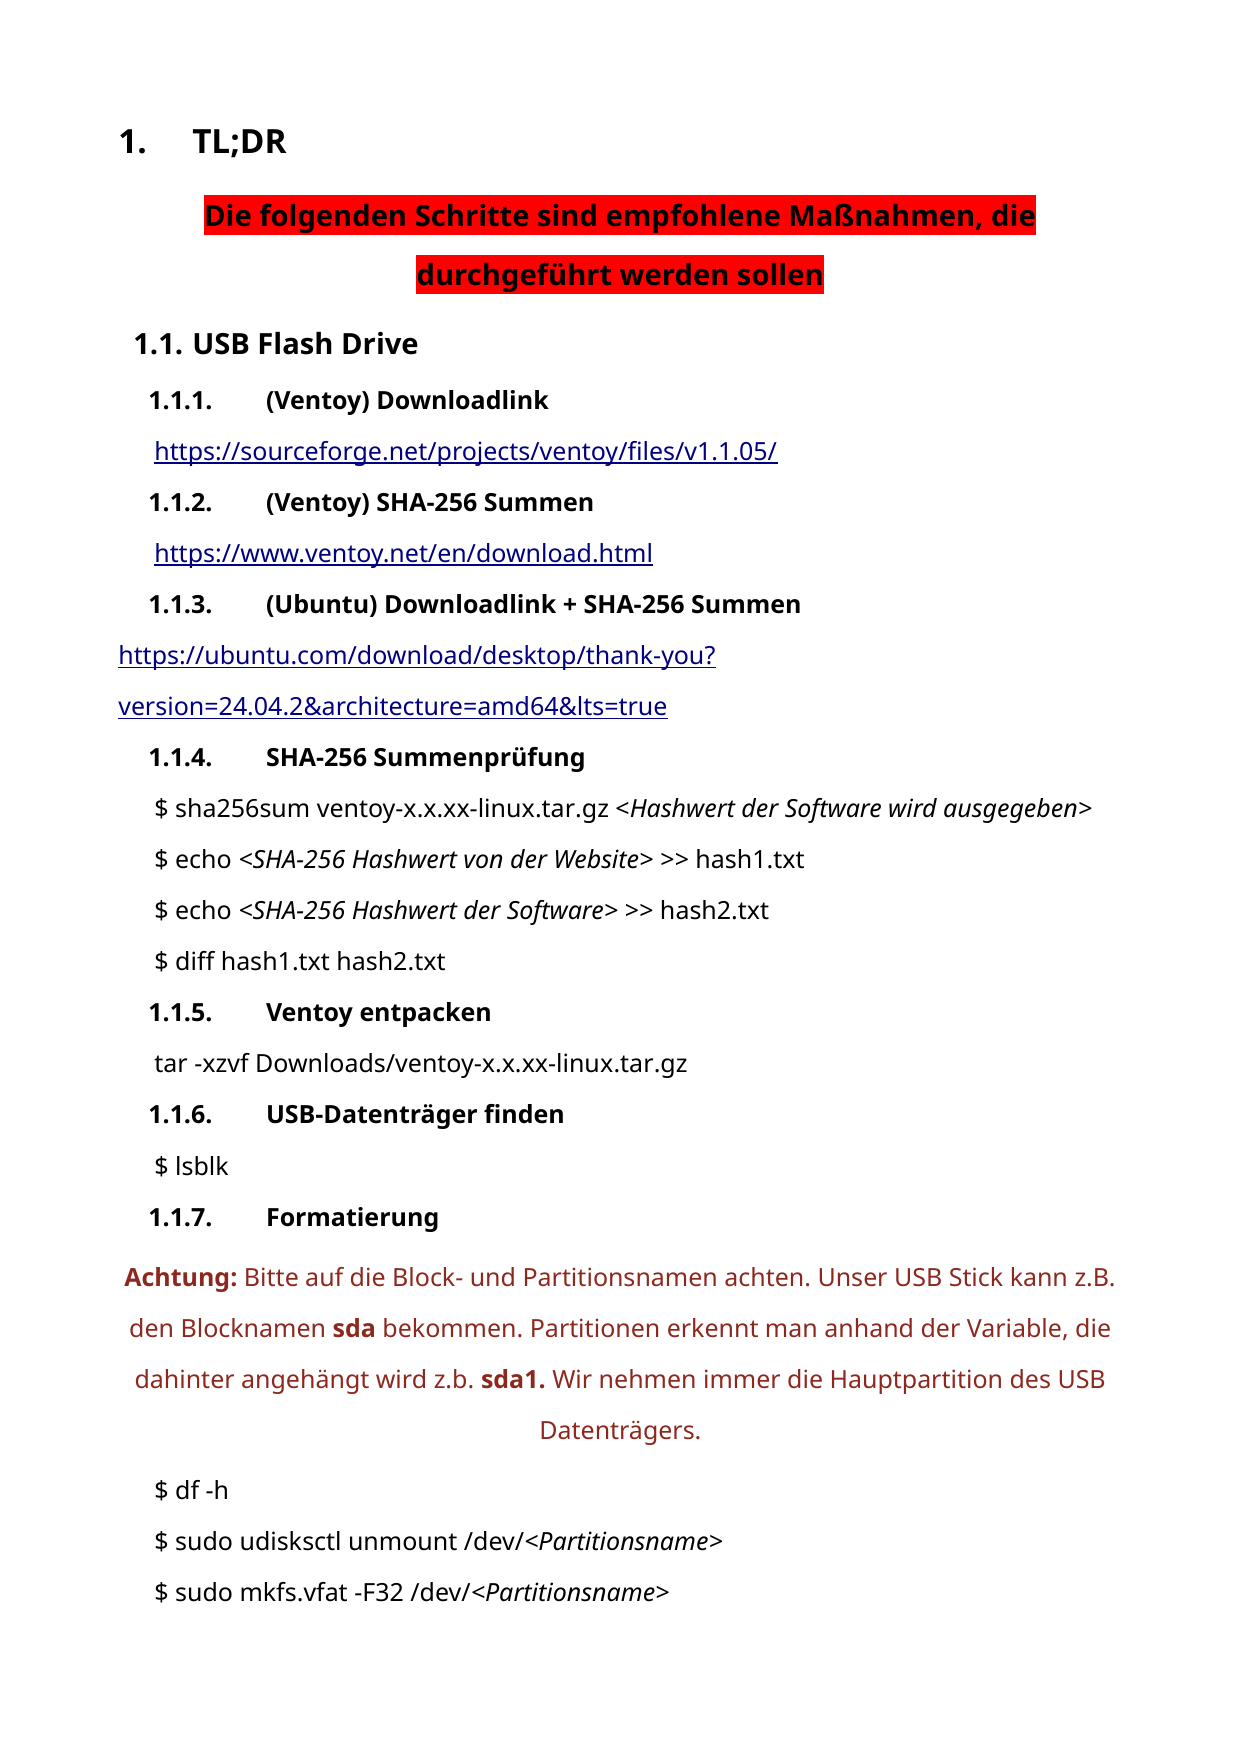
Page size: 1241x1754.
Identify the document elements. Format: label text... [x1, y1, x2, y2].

subtitle Formatierung [118, 1199, 1122, 1233]
subtitle (Ventoy) Downloadlink [118, 383, 1122, 417]
text $ diff hash1.txt hash2.txt [154, 944, 1122, 978]
text $ lsblk [154, 1148, 1122, 1182]
text $ echo <SHA-256 Hashwert von der Website> >> hash1.txt [154, 842, 1122, 876]
text https://www.ventoy.net/en/download.html [154, 536, 1122, 570]
text Die folgenden Schritte sind empfohlene Maßnahmen, die durchgeführt werden sollen [118, 195, 1122, 294]
subtitle SHA-256 Summenprüfung [118, 740, 1122, 774]
text $ echo <SHA-256 Hashwert der Software> >> hash2.txt [154, 893, 1122, 927]
text https://ubuntu.com/download/desktop/thank-you?version=24.04.2&architecture=amd64&lts=true [118, 638, 1122, 723]
text $ sudo udisksctl unmount /dev/<Partitionsname> [154, 1523, 1122, 1557]
subtitle USB Flash Drive [118, 323, 1122, 363]
text Achtung: Bitte auf die Block- und Partitionsnamen achten. Unser USB Stick kann z.B. den Blocknamen sda bekommen. Partitionen erkennt man anhand der Variable, die dahinter angehängt wird z.b. sda1. Wir nehmen immer die Hauptpartition des USB Datenträgers. [118, 1259, 1122, 1446]
subtitle (Ventoy) SHA-256 Summen [118, 485, 1122, 519]
text $ df -h [154, 1472, 1122, 1506]
subtitle USB-Datenträger finden [118, 1097, 1122, 1131]
text tar -xzvf Downloads/ventoy-x.x.xx-linux.tar.gz [154, 1046, 1122, 1080]
text https://sourceforge.net/projects/ventoy/files/v1.1.05/ [154, 434, 1122, 468]
subtitle TL;DR [118, 118, 1122, 163]
text $ sha256sum ventoy-x.x.xx-linux.tar.gz <Hashwert der Software wird ausgegeben> [154, 791, 1122, 825]
subtitle (Ubuntu) Downloadlink + SHA-256 Summen [118, 587, 1122, 621]
subtitle Ventoy entpacken [118, 995, 1122, 1029]
text $ sudo mkfs.vfat -F32 /dev/<Partitionsname> [154, 1574, 1122, 1608]
